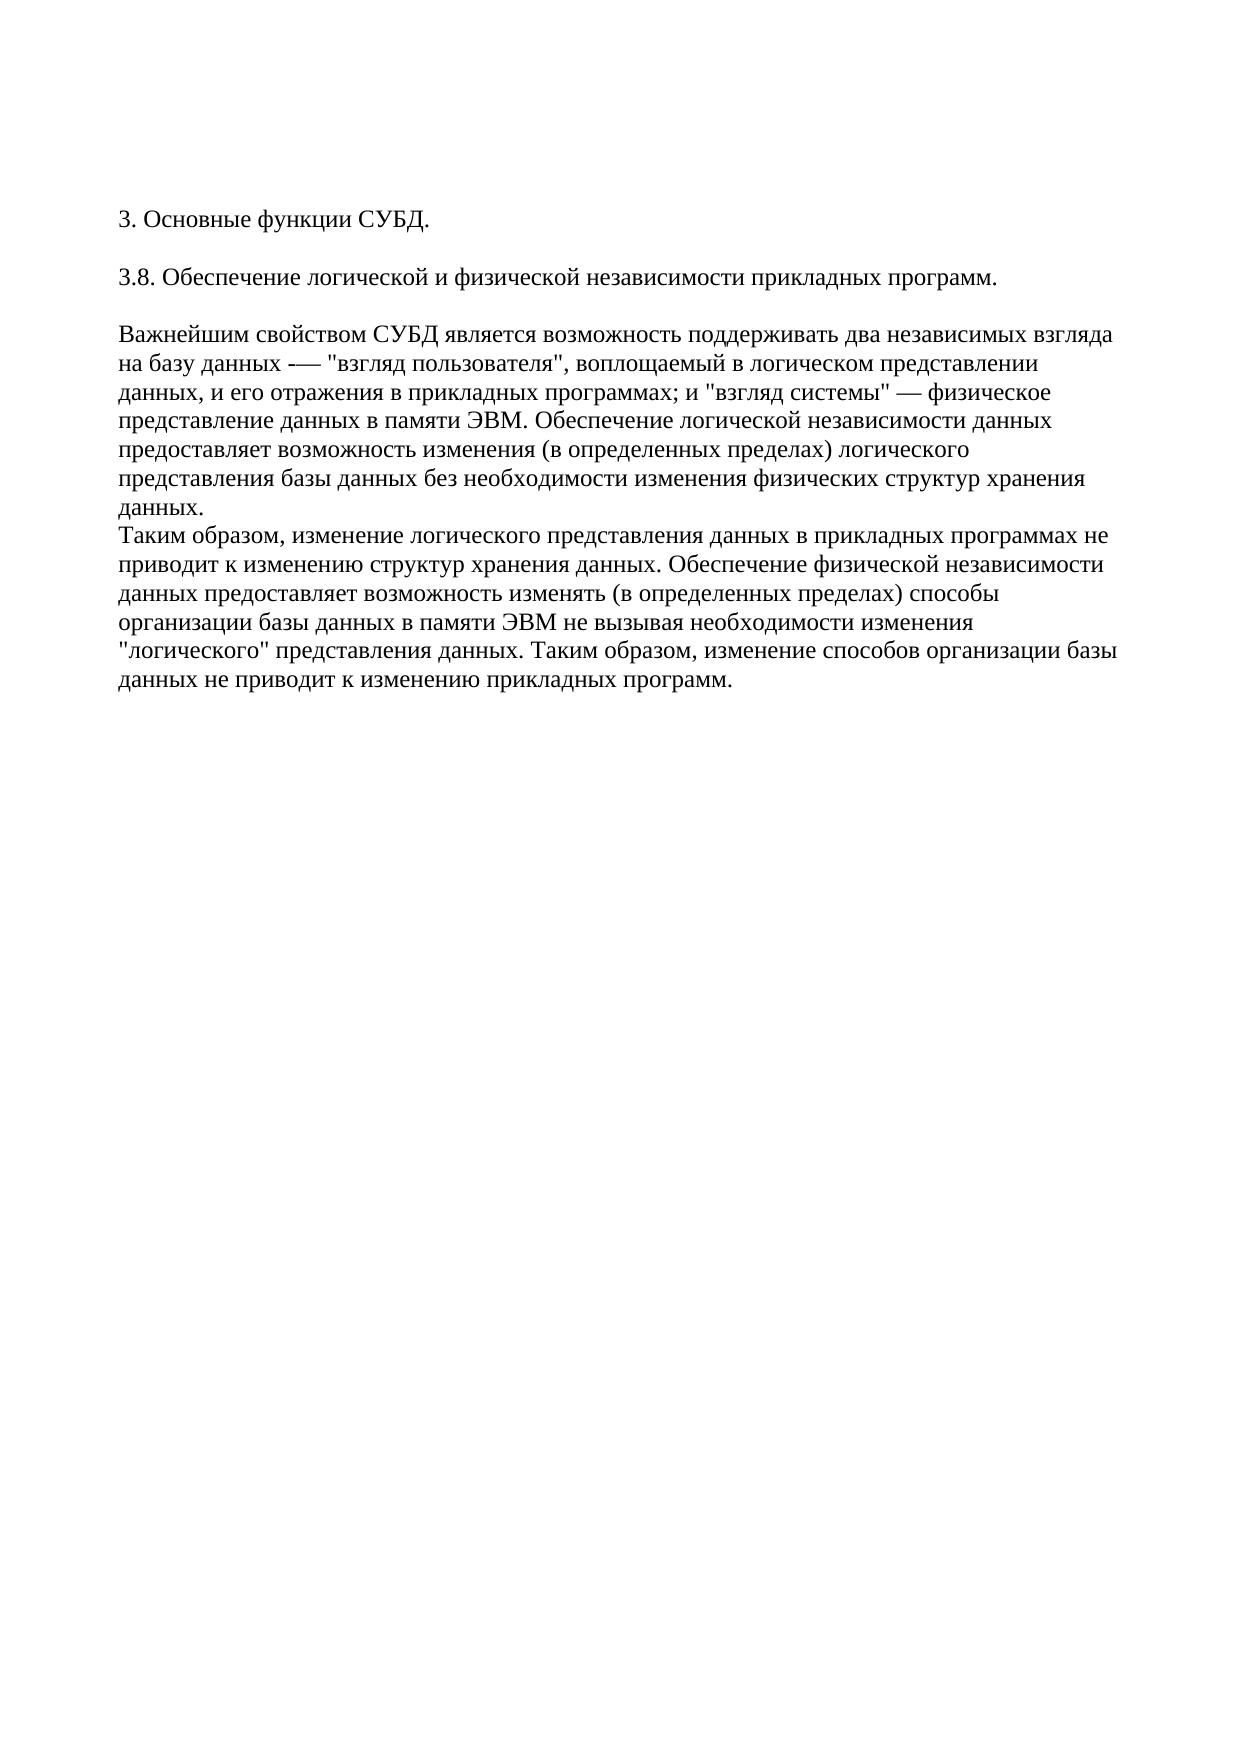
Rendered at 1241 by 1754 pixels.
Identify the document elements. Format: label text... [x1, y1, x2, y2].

text представление данных в памяти ЭВМ. Обеспечение логической независимости данных предоставляет возможность изменения (в определенных пределах) логического представления базы данных без необходимости изменения физических структур хранения данных. [118, 406, 1122, 521]
text 3. Основные функции СУБД. [118, 204, 1122, 233]
text Важнейшим свойством СУБД является возможность поддерживать два независимых взгляда на базу данных -— "взгляд пользователя", воплощаемый в логическом представлении данных, и его отражения в прикладных программах; и "взгляд системы" — физическое [118, 319, 1122, 406]
text Таким образом, изменение логического представления данных в прикладных программах не приводит к изменению структур хранения данных. Обеспечение физической независимости данных предоставляет возможность изменять (в определенных пределах) способы организации базы данных в памяти ЭВМ не вызывая необходимости изменения "логического" представления данных. Таким образом, изменение способов организации базы данных не приводит к изменению прикладных программ. [118, 521, 1122, 693]
text 3.8. Обеспечение логической и физической независимости прикладных программ. [118, 262, 1122, 291]
